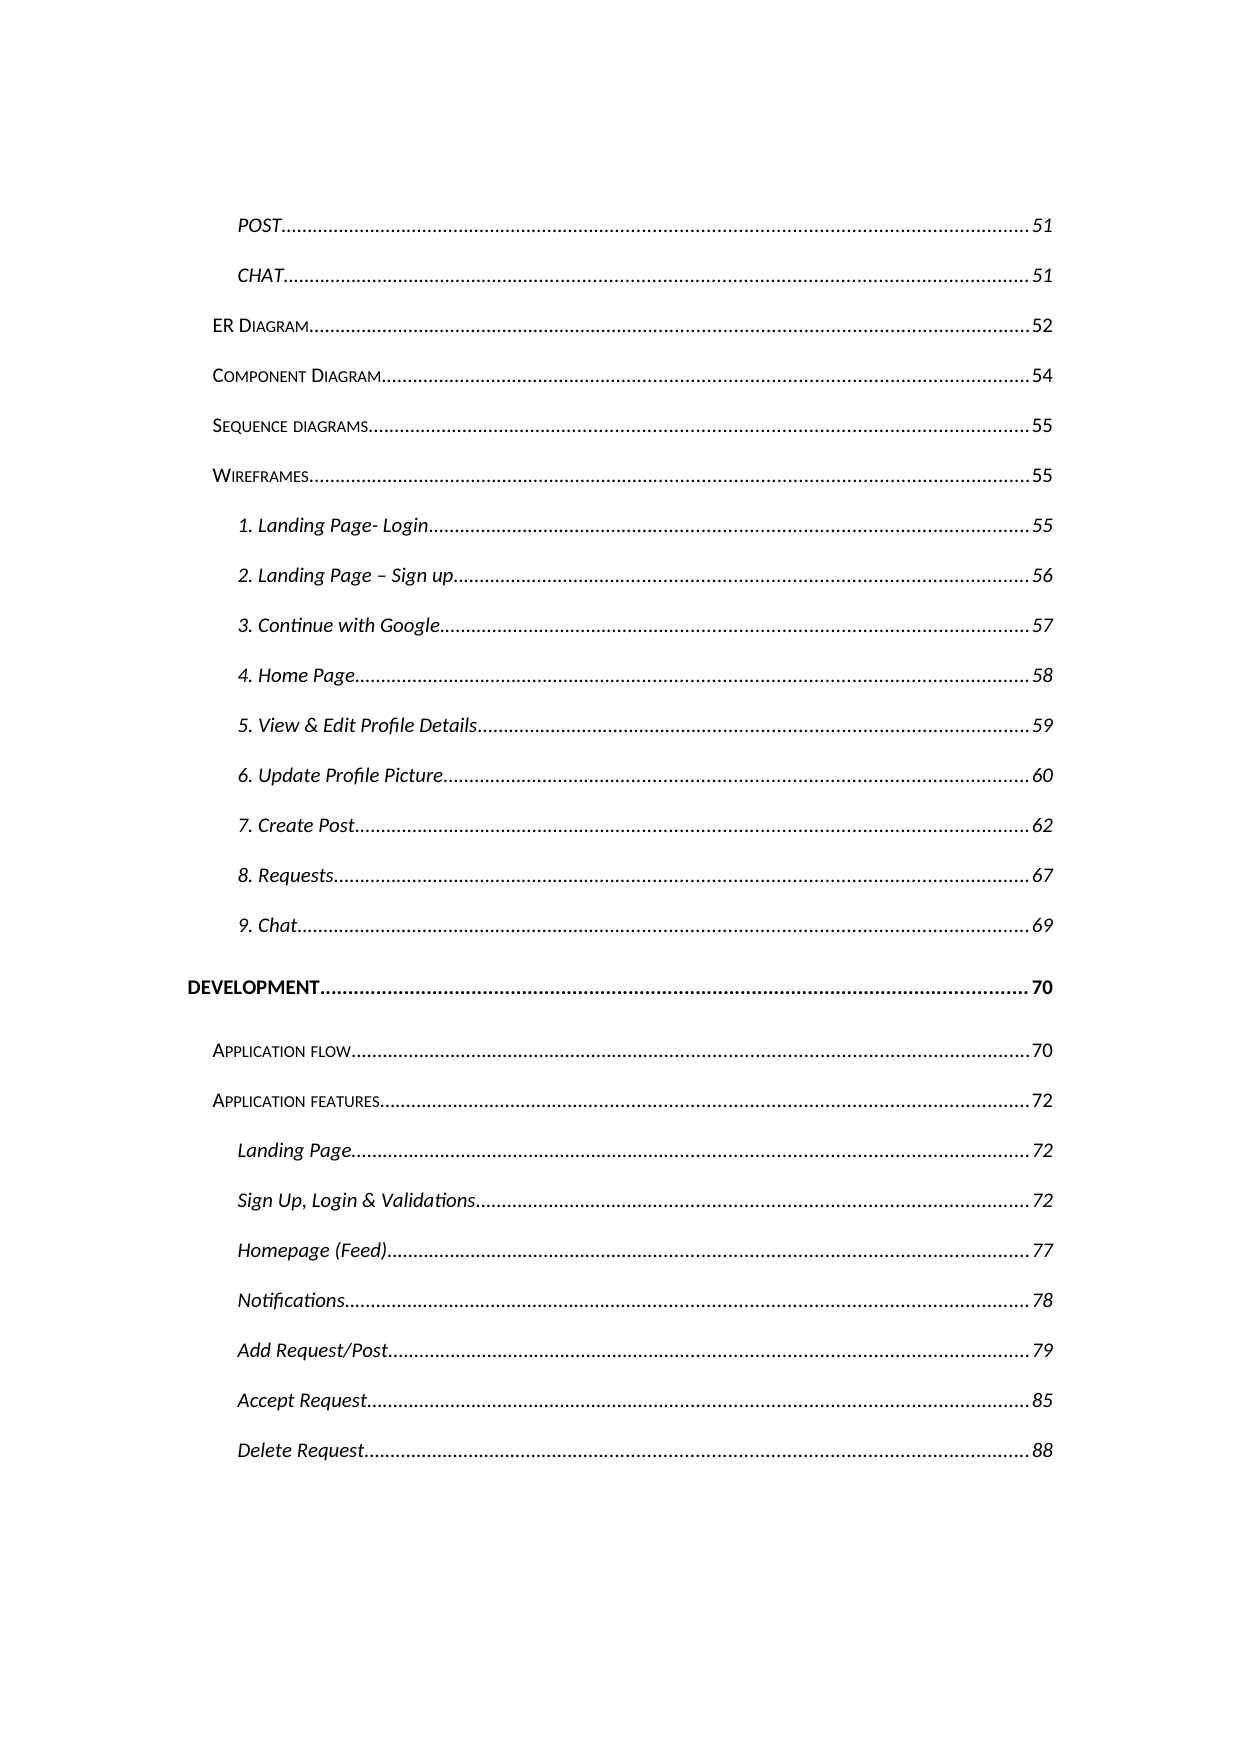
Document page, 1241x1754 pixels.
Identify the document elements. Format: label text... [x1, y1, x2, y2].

text 1. Landing Page- Login 55 [237, 487, 1053, 537]
text Landing Page 72 [237, 1112, 1053, 1162]
text 7. Create Post 62 [237, 787, 1053, 837]
text 2. Landing Page – Sign up 56 [237, 537, 1053, 587]
text 6. Update Profile Picture 60 [237, 737, 1053, 787]
text Application flow 70 [212, 1012, 1053, 1062]
text Wireframes 55 [212, 437, 1053, 487]
text 9. Chat 69 [237, 887, 1053, 937]
text Delete Request 88 [237, 1412, 1053, 1462]
text Component Diagram 54 [212, 337, 1053, 387]
text 5. View & Edit Profile Details 59 [237, 687, 1053, 737]
text Application features 72 [212, 1062, 1053, 1112]
text Accept Request 85 [237, 1362, 1053, 1412]
text Add Request/Post 79 [237, 1312, 1053, 1362]
text Sequence diagrams 55 [212, 387, 1053, 437]
text POST 51 [237, 187, 1053, 237]
text 4. Home Page 58 [237, 637, 1053, 687]
text ER Diagram 52 [212, 287, 1053, 337]
text Development 70 [187, 950, 1053, 1000]
text Homepage (Feed) 77 [237, 1212, 1053, 1262]
text 3. Continue with Google 57 [237, 587, 1053, 637]
text Notifications 78 [237, 1262, 1053, 1312]
text 8. Requests 67 [237, 837, 1053, 887]
text CHAT 51 [237, 237, 1053, 287]
text Sign Up, Login & Validations 72 [237, 1162, 1053, 1212]
